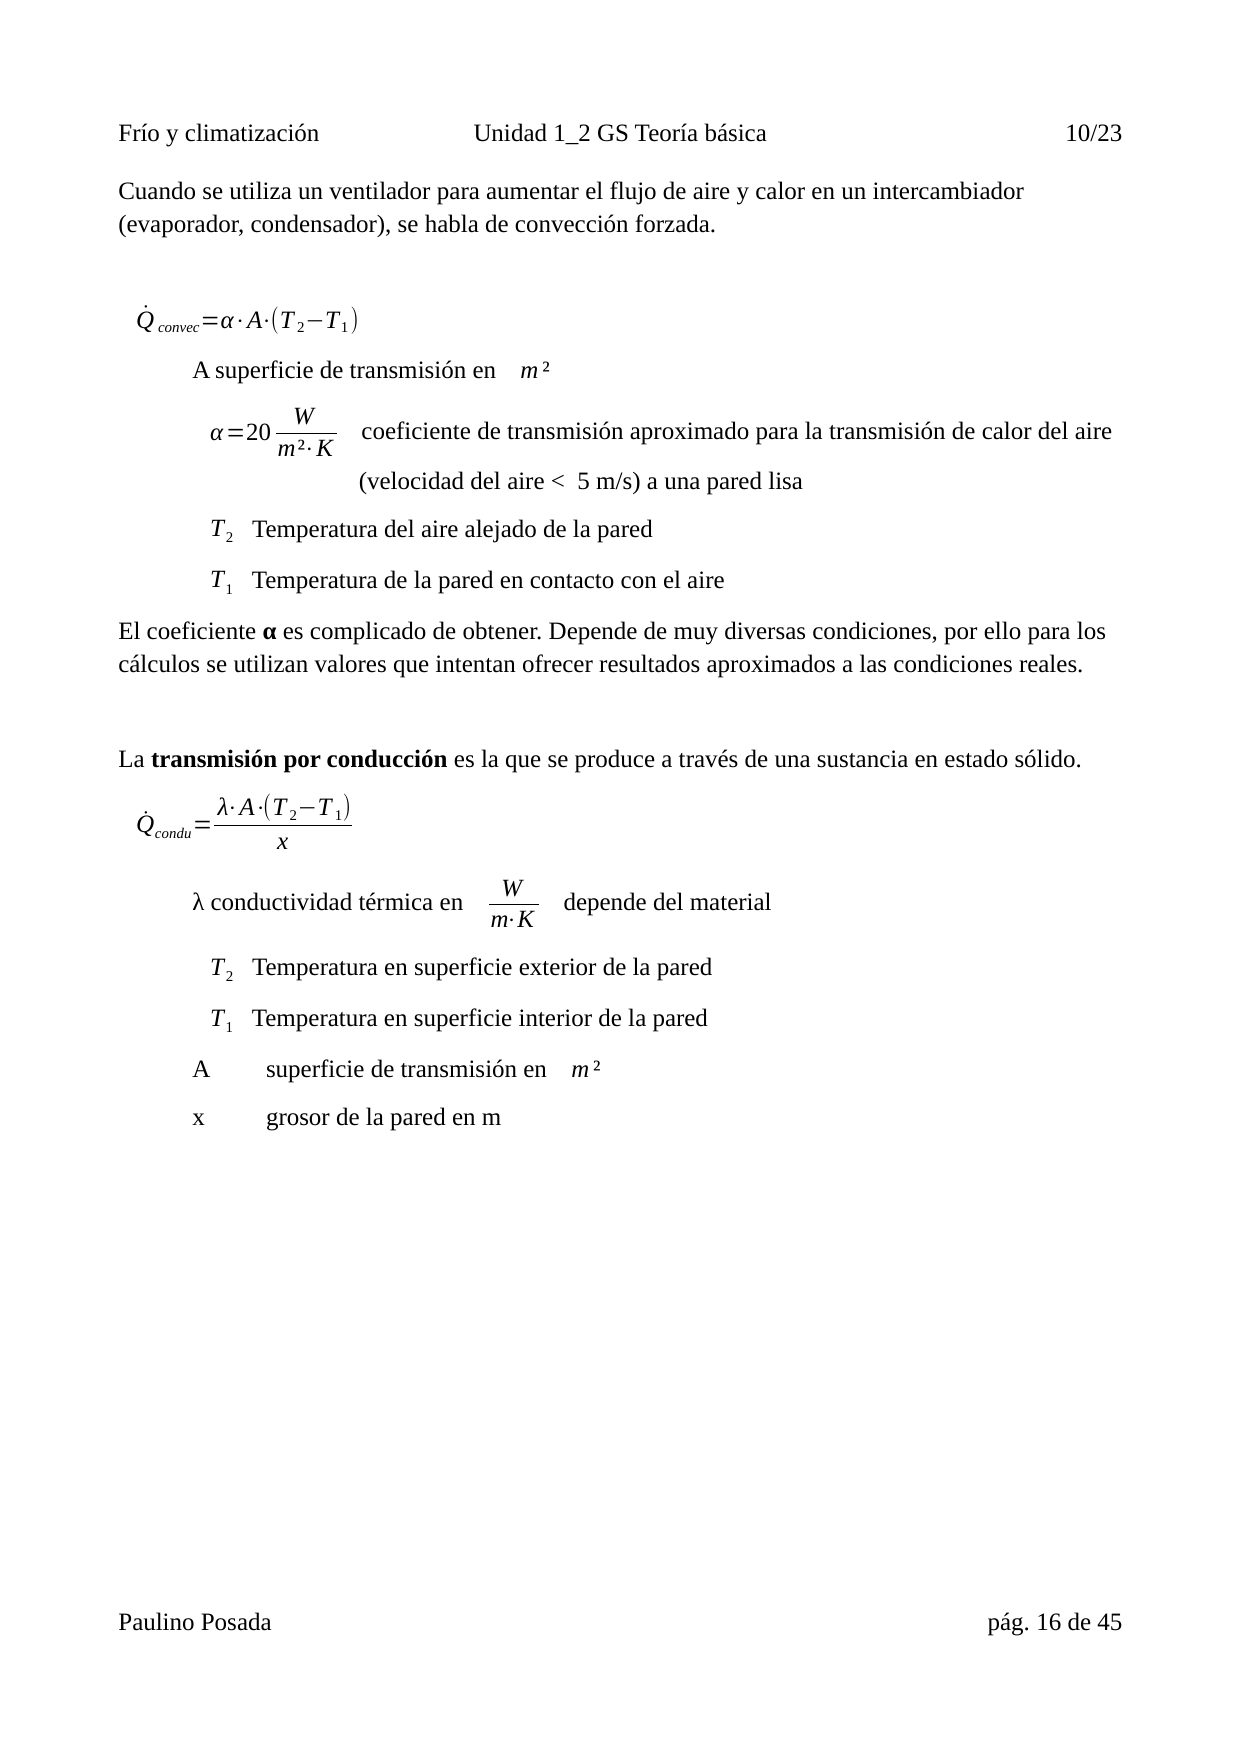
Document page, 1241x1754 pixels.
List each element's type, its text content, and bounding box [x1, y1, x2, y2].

text A superficie de transmisión en [118, 1054, 1122, 1083]
text El coeficiente α es complicado de obtener. Depende de muy diversas condiciones, por ello para los cálculos se utilizan valores que intentan ofrecer resultados aproximados a las condiciones reales. [118, 616, 1122, 678]
text Temperatura en superficie interior de la pared [118, 1003, 1122, 1036]
text La transmisión por conducción es la que se produce a través de una sustancia en estado sólido. [118, 744, 1122, 773]
text coeficiente de transmisión aproximado para la transmisión de calor del aire (velocidad del aire < 5 m/s) a una pared lisa [118, 403, 1122, 495]
text Temperatura en superficie exterior de la pared [118, 952, 1122, 984]
text Cuando se utiliza un ventilador para aumentar el flujo de aire y calor en un intercambiador (evaporador, condensador), se habla de convección forzada. [118, 176, 1122, 238]
text A superficie de transmisión en [118, 355, 1122, 384]
text Temperatura de la pared en contacto con el aire [118, 565, 1122, 597]
text λ conductividad térmica en depende del material [118, 874, 1122, 933]
text x grosor de la pared en m [118, 1102, 1122, 1131]
text Temperatura del aire alejado de la pared [118, 514, 1122, 546]
